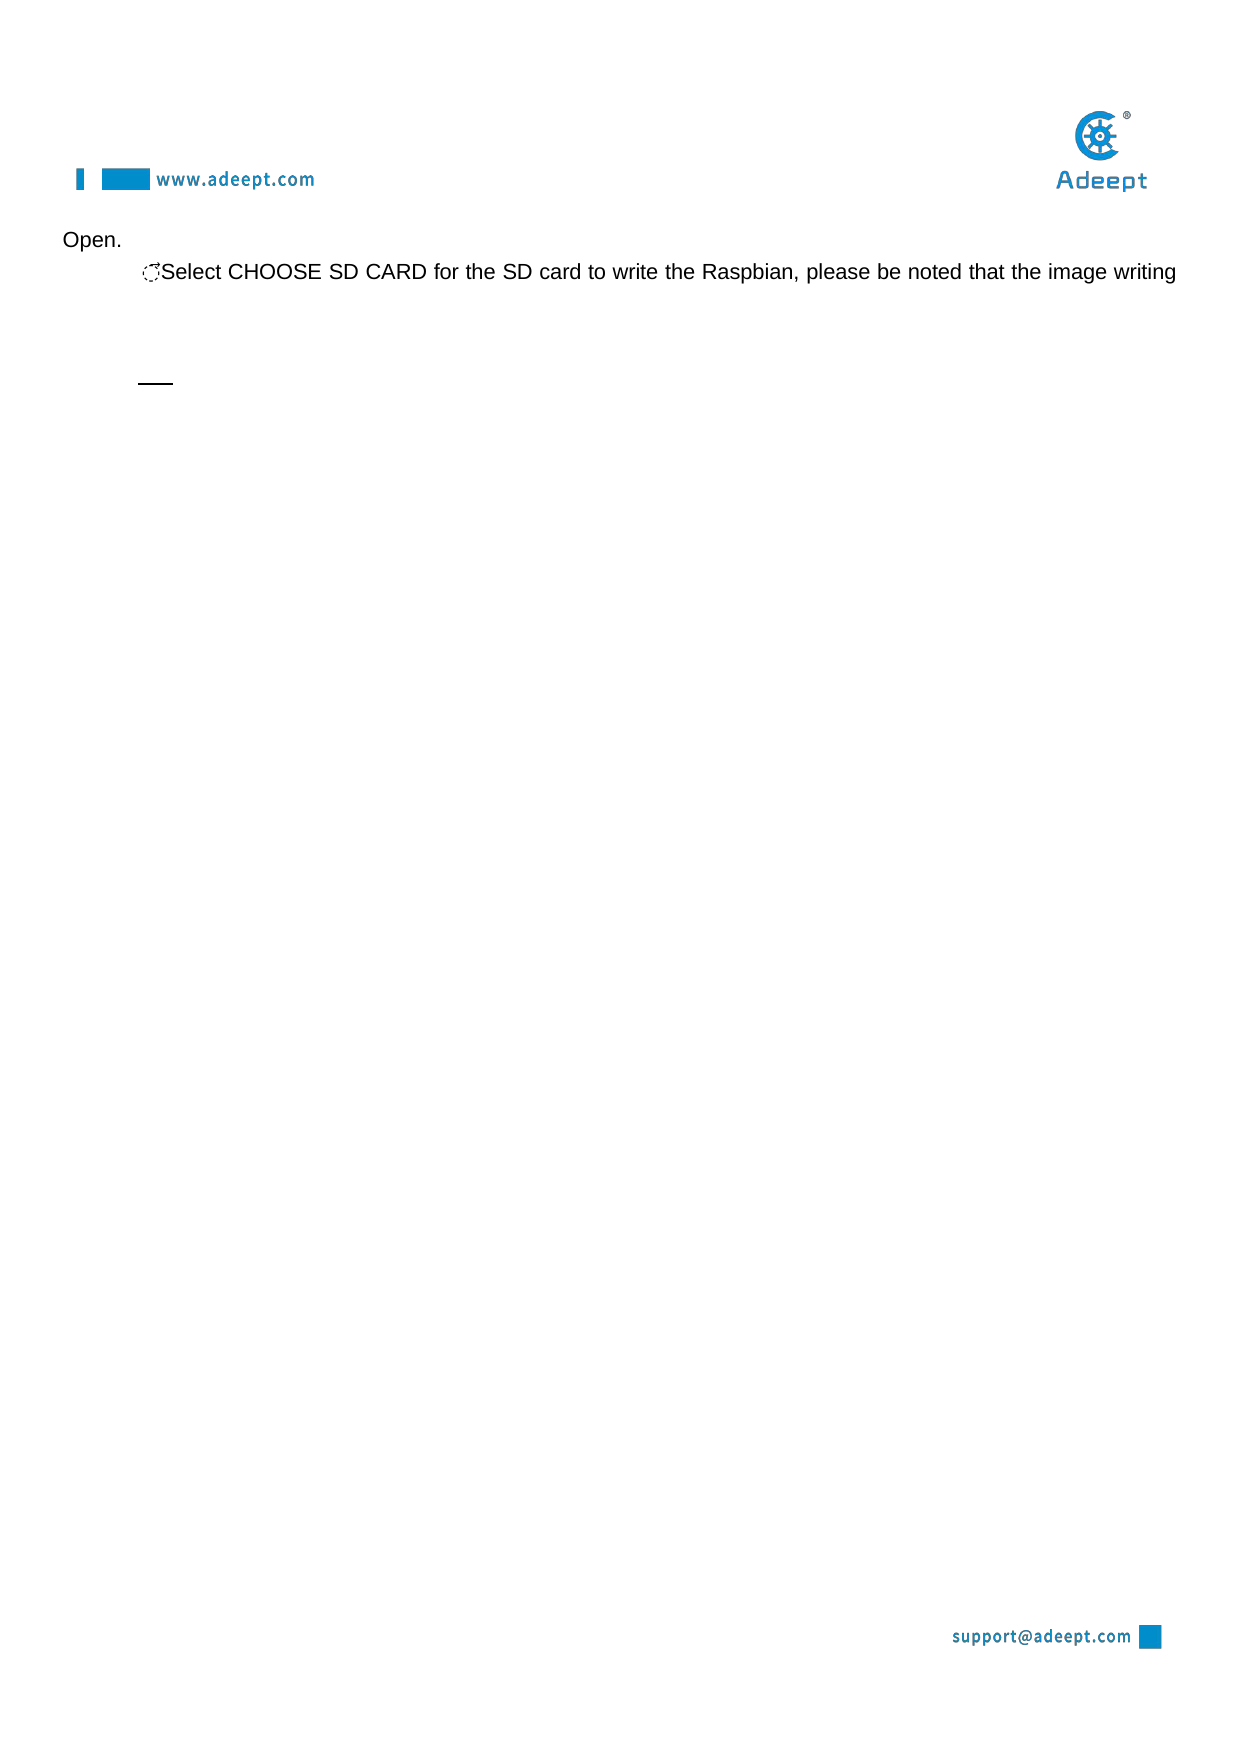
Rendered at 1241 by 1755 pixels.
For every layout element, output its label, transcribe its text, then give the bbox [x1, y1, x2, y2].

text ⃗Select CHOOSE SD CARD for the SD card to write the Raspbian, please be noted that the image writing [141, 254, 1195, 286]
picture [1056, 111, 1147, 192]
text Open. [62, 221, 1183, 254]
picture [75, 167, 343, 191]
picture [947, 1625, 1139, 1649]
